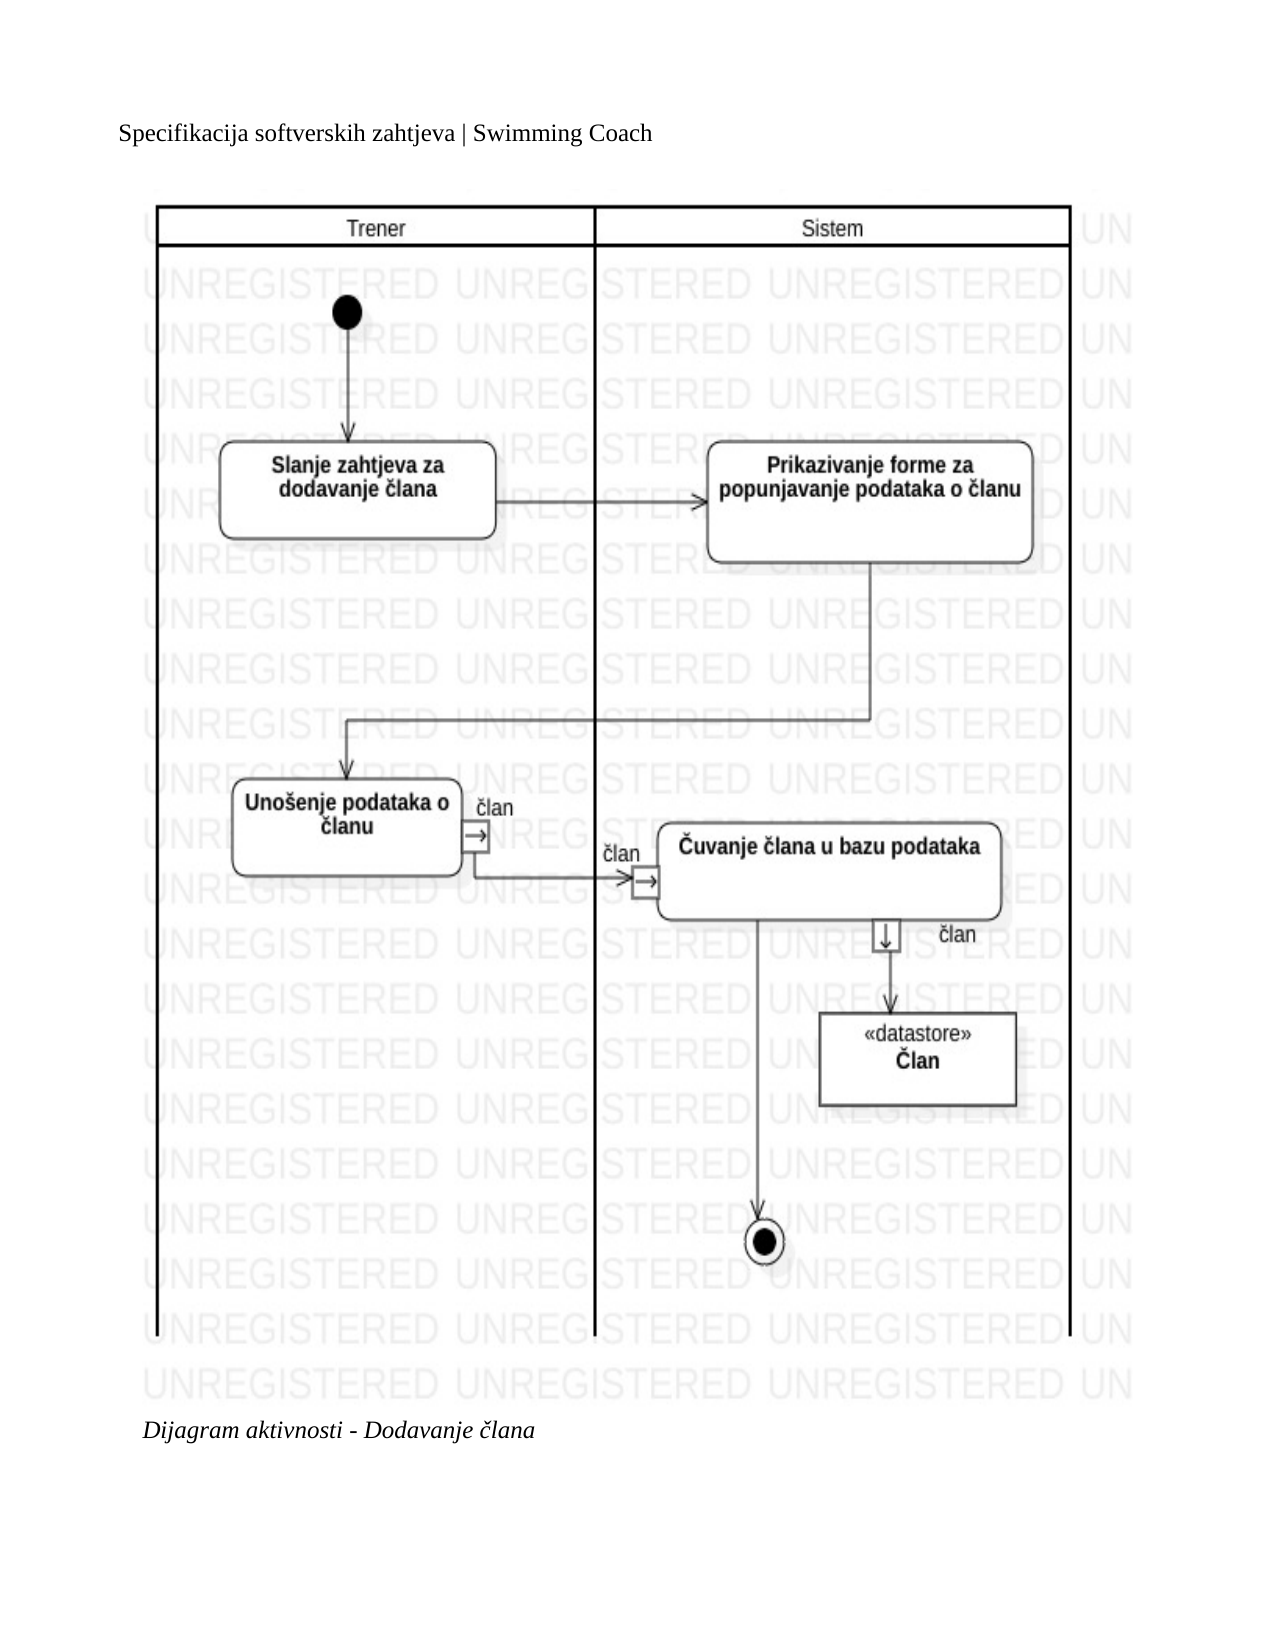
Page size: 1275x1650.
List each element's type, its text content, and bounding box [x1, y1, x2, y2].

text Dijagram aktivnosti - Dodavanje člana [142, 1410, 1133, 1444]
picture [142, 189, 1133, 1410]
